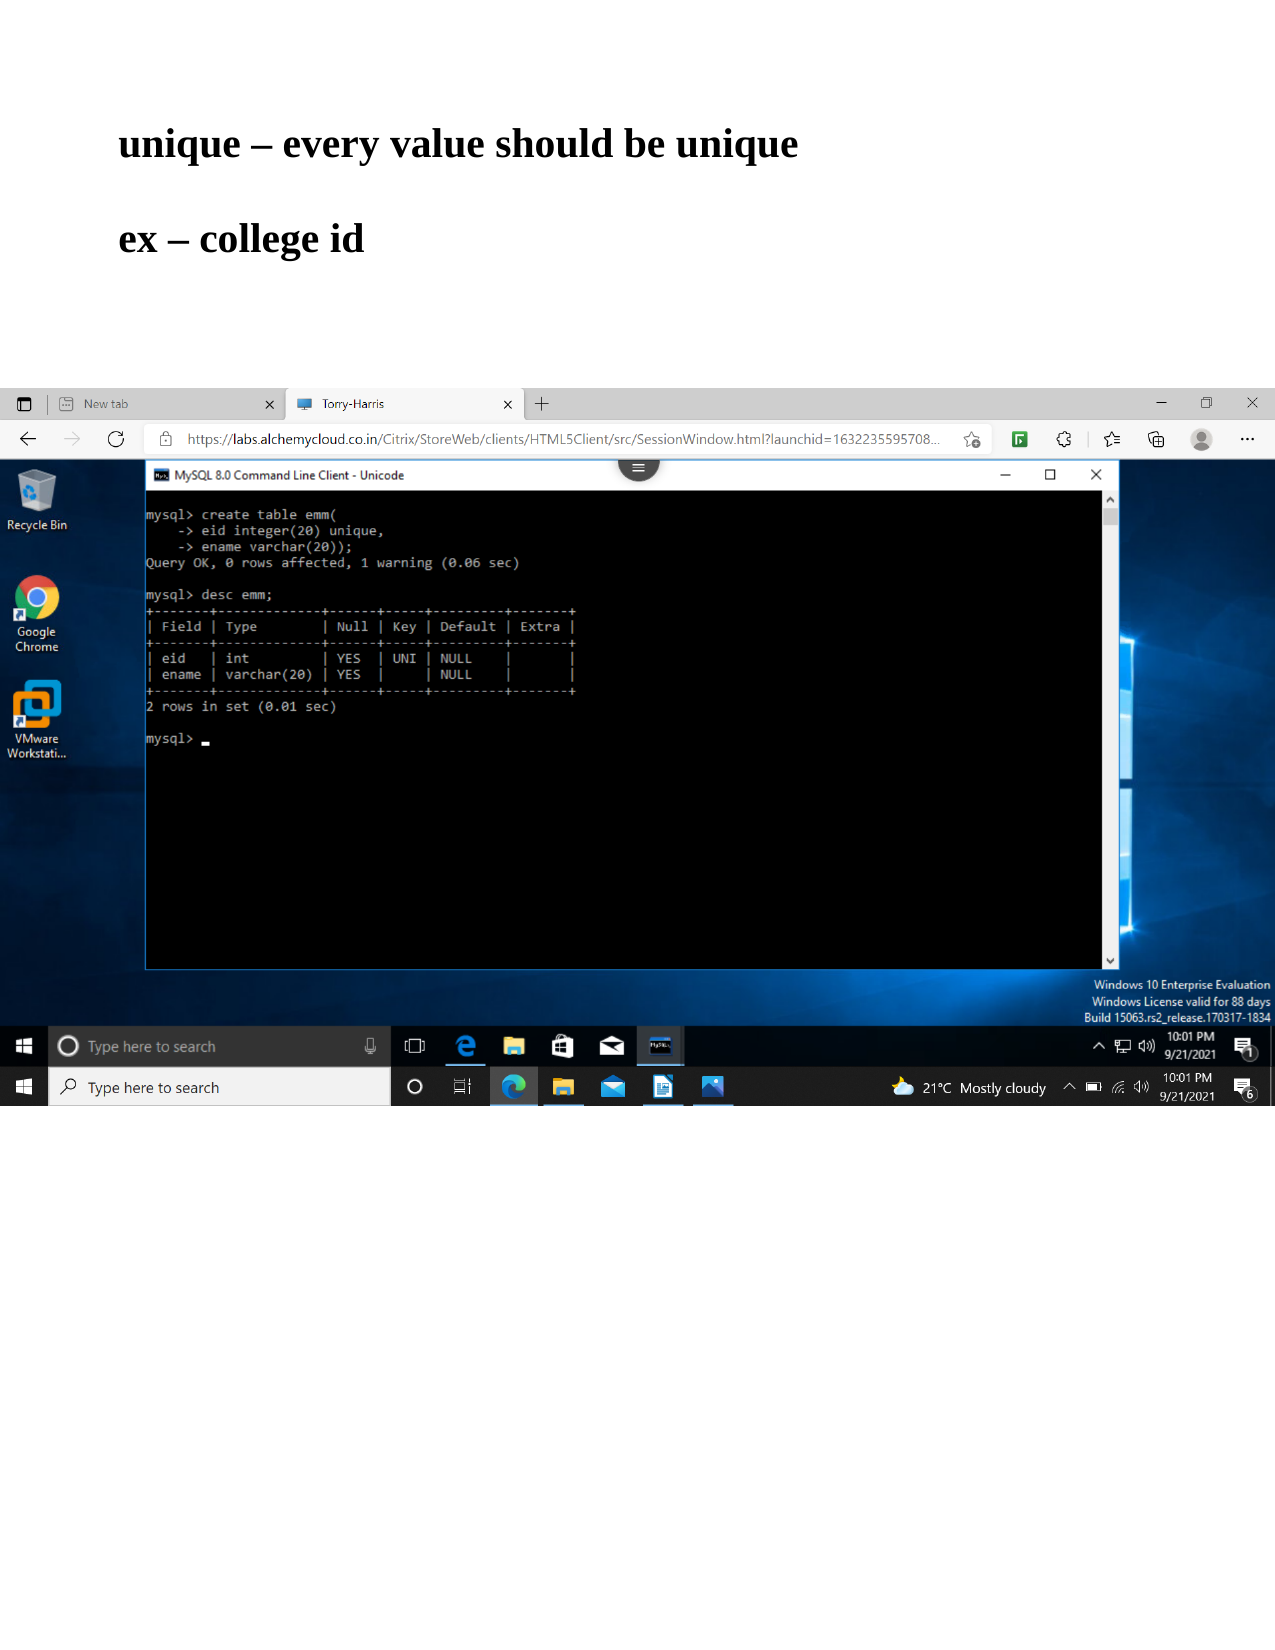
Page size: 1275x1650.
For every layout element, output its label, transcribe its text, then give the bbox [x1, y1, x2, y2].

text unique – every value should be unique [118, 118, 1157, 166]
text ex – college id [118, 214, 1157, 262]
picture [0, 388, 1275, 1106]
